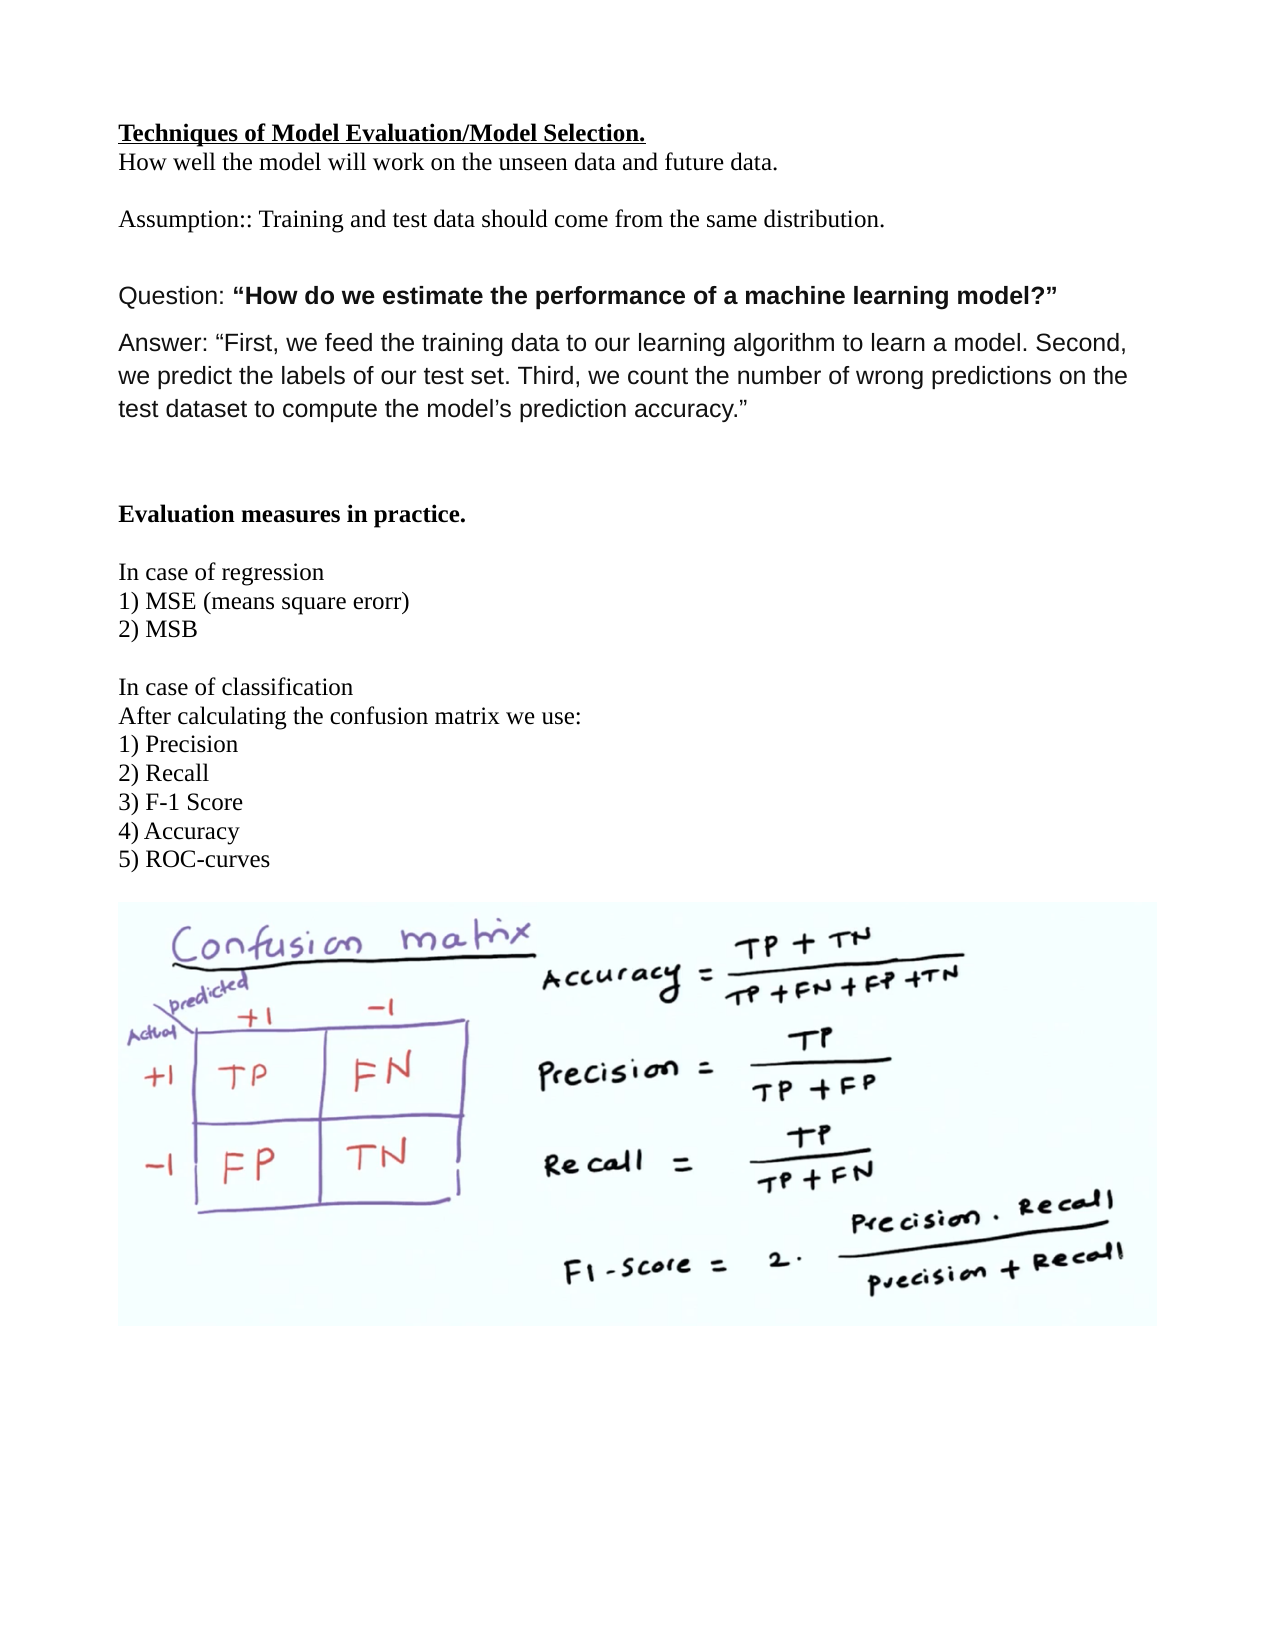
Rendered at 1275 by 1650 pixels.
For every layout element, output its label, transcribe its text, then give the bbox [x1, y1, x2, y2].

text In case of regression [118, 557, 1157, 586]
text How well the model will work on the unseen data and future data. [118, 147, 1157, 176]
text 3) F-1 Score [118, 787, 1157, 816]
text Question: “How do we estimate the performance of a machine learning model?” [118, 281, 1157, 309]
text Assumption:: Training and test data should come from the same distribution. [118, 204, 1157, 233]
text Evaluation measures in practice. [118, 499, 1157, 528]
text Answer: “First, we feed the training data to our learning algorithm to learn a model. Second, we predict the labels of our test set. Third, we count the number of wrong predictions on the test dataset to compute the model’s prediction accuracy.” [118, 328, 1157, 423]
text 2) MSB [118, 614, 1157, 643]
text 4) Accuracy [118, 816, 1157, 844]
text 1) MSE (means square erorr) [118, 586, 1157, 614]
text 1) Precision [118, 729, 1157, 758]
text 2) Recall [118, 758, 1157, 787]
text 5) ROC-curves [118, 844, 1157, 873]
text In case of classification [118, 672, 1157, 701]
picture [118, 902, 1157, 1326]
text After calculating the confusion matrix we use: [118, 701, 1157, 729]
text Techniques of Model Evaluation/Model Selection. [118, 118, 1157, 147]
